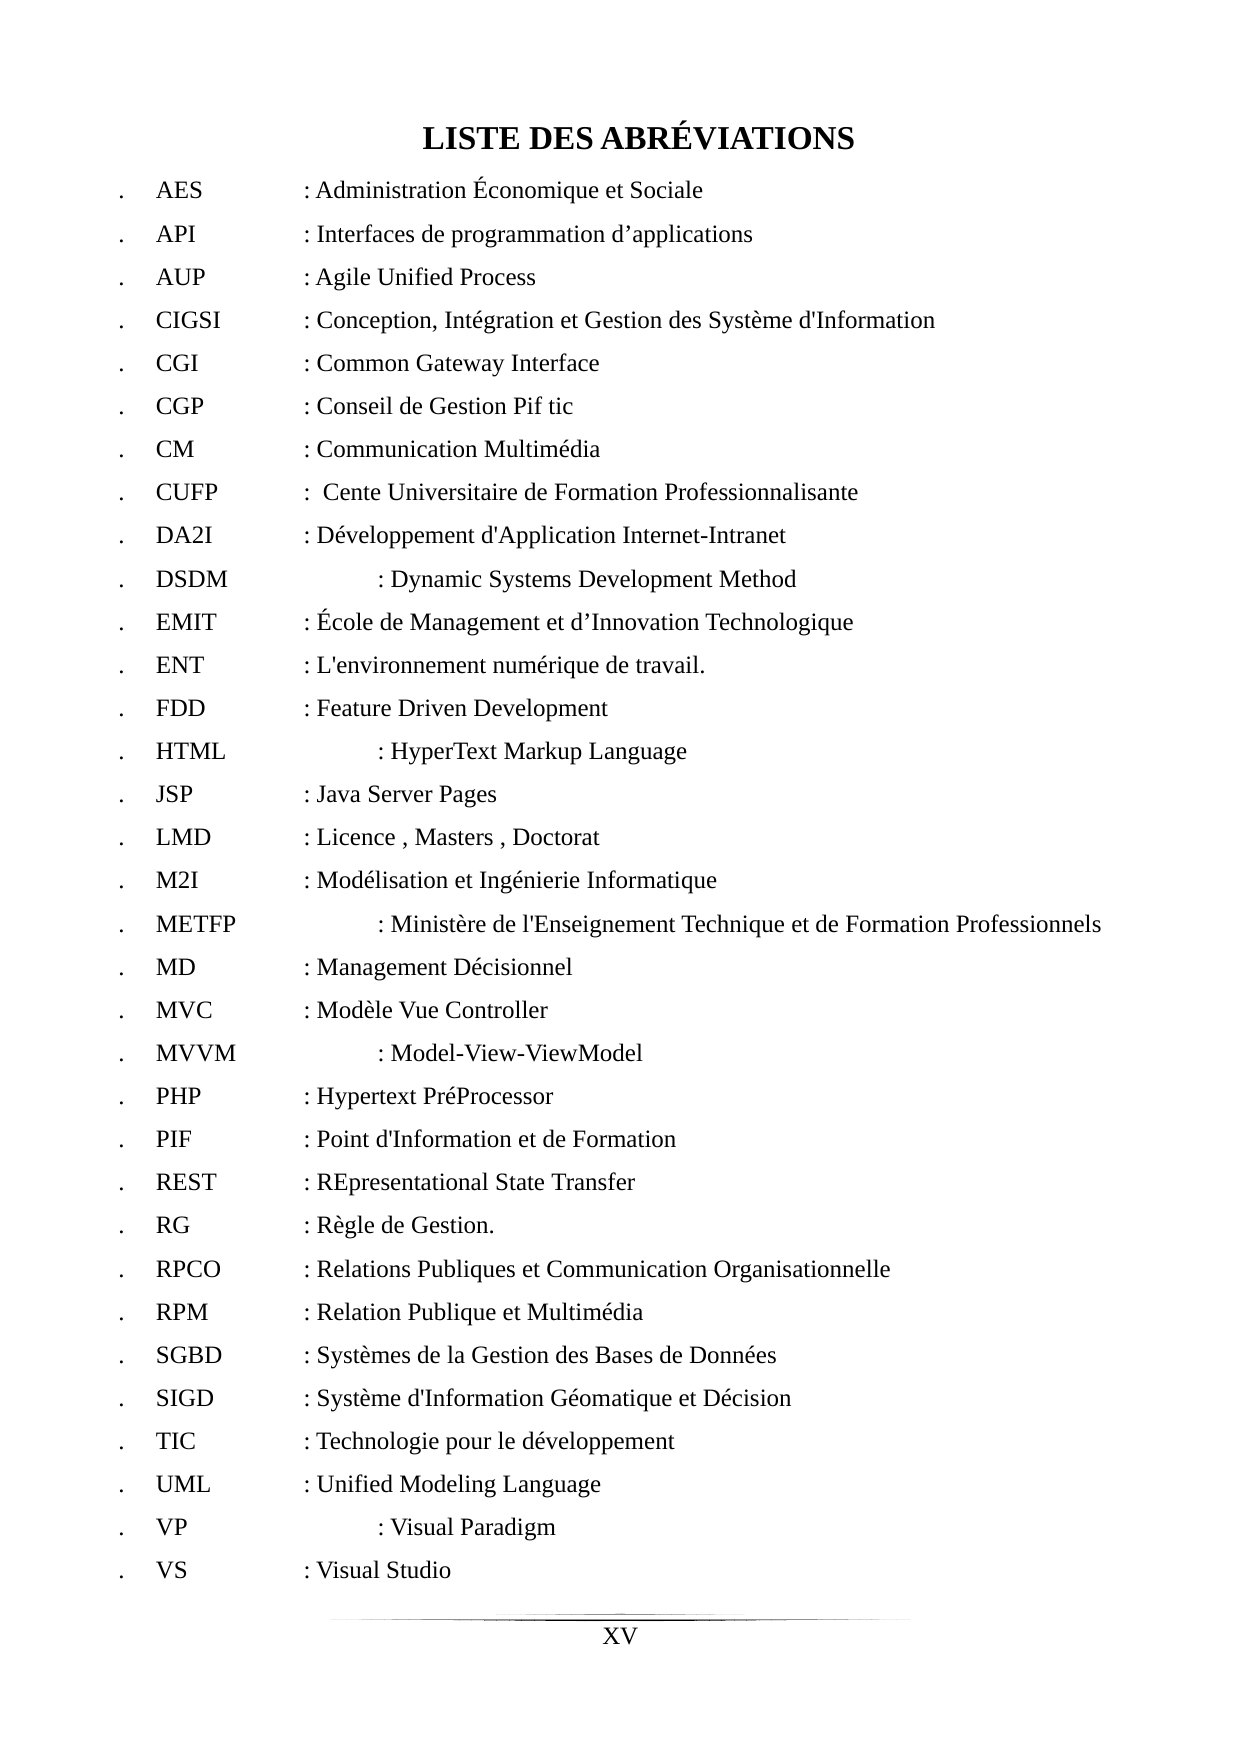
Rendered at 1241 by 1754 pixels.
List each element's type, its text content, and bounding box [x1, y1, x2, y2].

subtitle RPCO : Relations Publiques et Communication Organisationnelle [118, 1254, 1122, 1282]
subtitle MD : Management Décisionnel [118, 952, 1122, 981]
subtitle FDD : Feature Driven Development [118, 693, 1122, 722]
subtitle RPM : Relation Publique et Multimédia [118, 1297, 1122, 1326]
subtitle EMIT : École de Management et d’Innovation Technologique [118, 607, 1122, 636]
subtitle PIF : Point d'Information et de Formation [118, 1124, 1122, 1153]
subtitle METFP : Ministère de l'Enseignement Technique et de Formation Professionnels [118, 909, 1122, 937]
subtitle AES : Administration Économique et Sociale [118, 176, 1122, 204]
subtitle MVVM : Model-View-ViewModel [118, 1038, 1122, 1067]
subtitle TIC : Technologie pour le développement [118, 1426, 1122, 1455]
subtitle PHP : Hypertext PréProcessor [118, 1081, 1122, 1110]
picture [171, 1613, 1069, 1622]
subtitle CUFP : Cente Universitaire de Formation Professionnalisante [118, 477, 1122, 506]
subtitle VS : Visual Studio [118, 1556, 1122, 1584]
subtitle SIGD : Système d'Information Géomatique et Décision [118, 1383, 1122, 1412]
subtitle AUP : Agile Unified Process [118, 262, 1122, 291]
subtitle REST : REpresentational State Transfer [118, 1167, 1122, 1196]
subtitle UML : Unified Modeling Language [118, 1469, 1122, 1498]
subtitle CM : Communication Multimédia [118, 434, 1122, 463]
subtitle SGBD : Systèmes de la Gestion des Bases de Données [118, 1340, 1122, 1369]
subtitle JSP : Java Server Pages [118, 779, 1122, 808]
subtitle CGP : Conseil de Gestion Pif tic [118, 391, 1122, 420]
subtitle DA2I : Développement d'Application Internet-Intranet [118, 521, 1122, 549]
subtitle ENT : L'environnement numérique de travail. [118, 650, 1122, 679]
subtitle API : Interfaces de programmation d’applications [118, 219, 1122, 247]
subtitle RG : Règle de Gestion. [118, 1211, 1122, 1239]
subtitle HTML : HyperText Markup Language [118, 736, 1122, 765]
subtitle LISTE DES ABRÉVIATIONS [118, 118, 1122, 156]
subtitle M2I : Modélisation et Ingénierie Informatique [118, 866, 1122, 894]
subtitle DSDM : Dynamic Systems Development Method [118, 564, 1122, 592]
subtitle LMD : Licence , Masters , Doctorat [118, 822, 1122, 851]
subtitle VP : Visual Paradigm [118, 1512, 1122, 1541]
subtitle MVC : Modèle Vue Controller [118, 995, 1122, 1024]
subtitle CGI : Common Gateway Interface [118, 348, 1122, 377]
subtitle CIGSI : Conception, Intégration et Gestion des Système d'Information [118, 305, 1122, 334]
